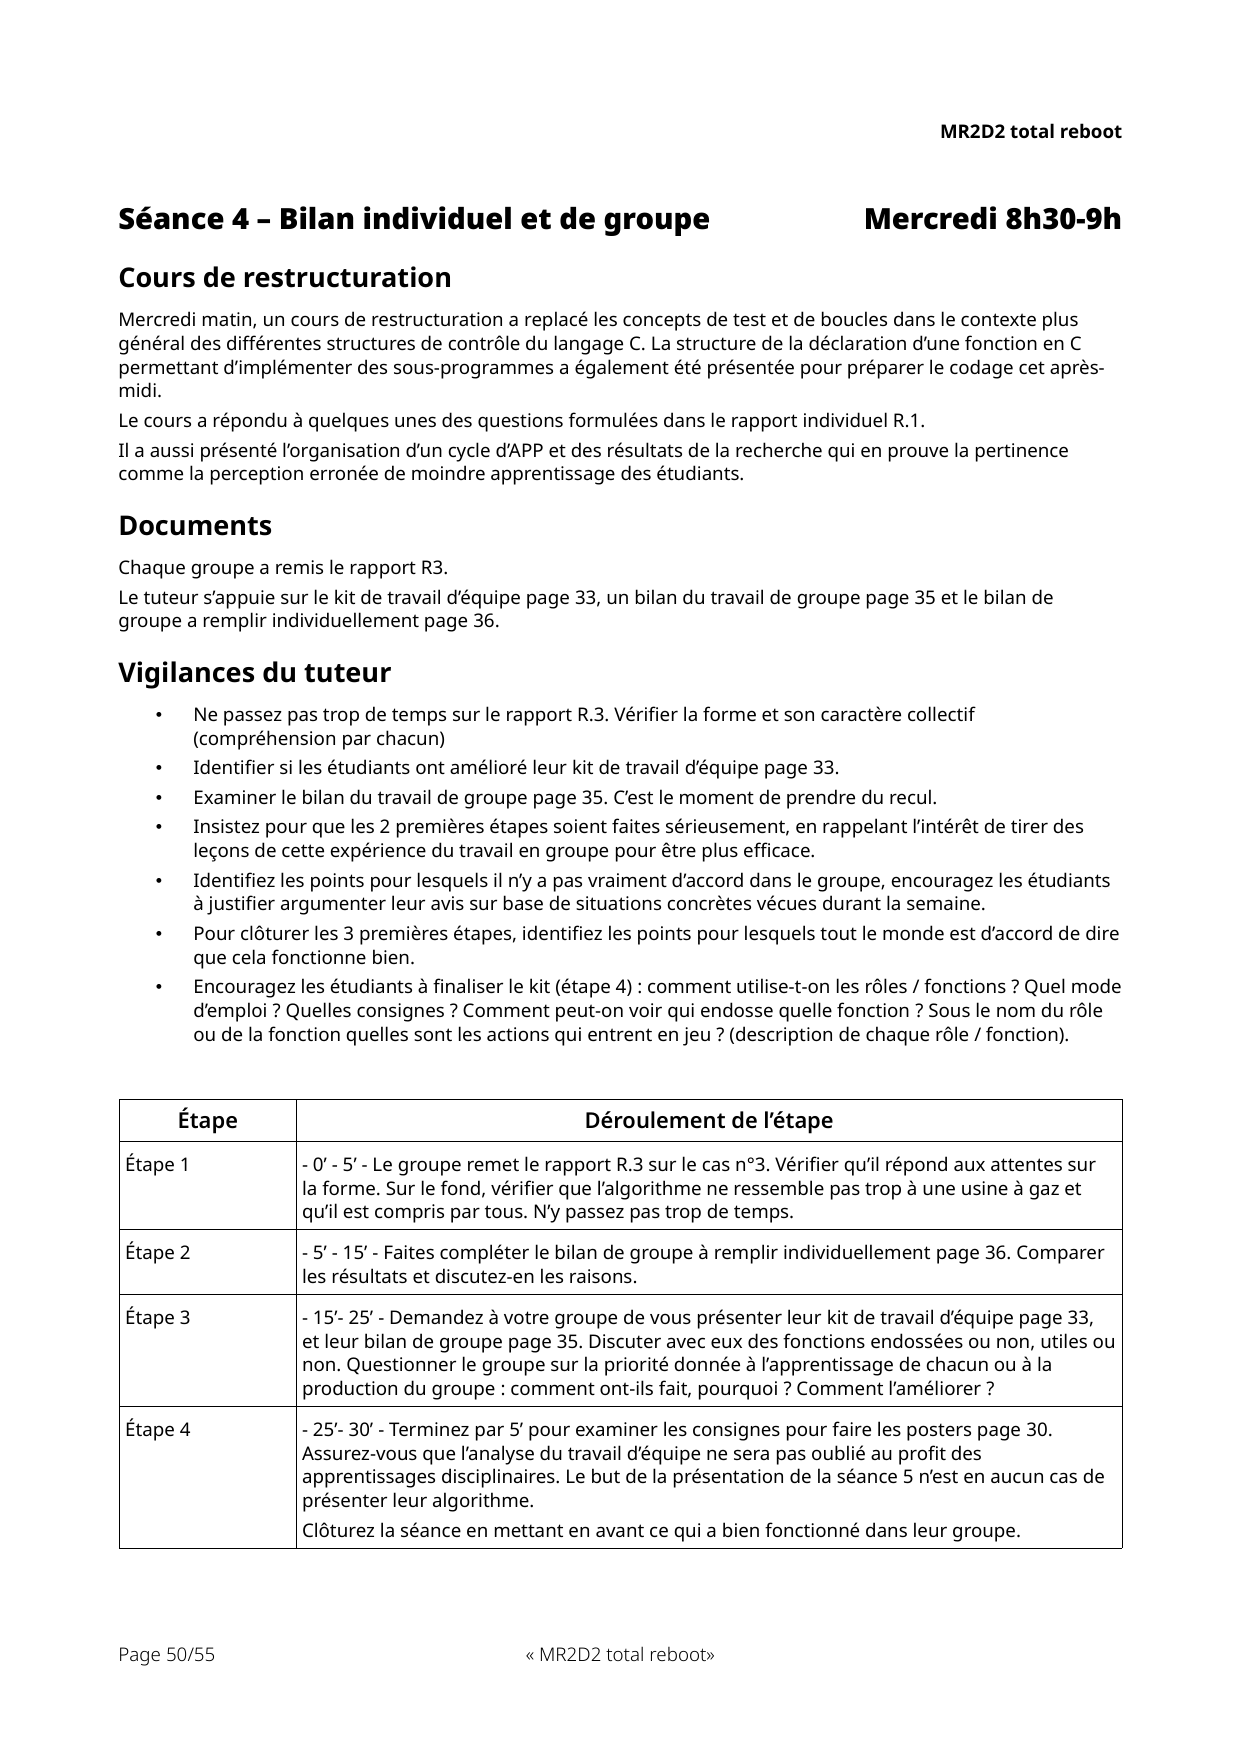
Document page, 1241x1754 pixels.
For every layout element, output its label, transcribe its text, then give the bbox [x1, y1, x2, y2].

list Pour clôturer les 3 premières étapes, identifiez les points pour lesquels tout le monde est d’accord de dire que cela fonctionne bien. [156, 922, 1122, 969]
list Examiner le bilan du travail de groupe page 34. C’est le moment de prendre du recul. [156, 786, 1122, 809]
table_cell - 25’- 30’ - Terminez par 5’ pour examiner les consignes pour faire les posters page 29. Assurez-vous que l’analyse du travail d’équipe ne sera pas oublié au profit des apprentissages disciplinaires. Le but de la présentation de la séance 5 n’est en aucun cas de présenter leur algorithme. Clôturez la séance en mettant en avant ce qui a bien fonctionné dans leur groupe. [297, 1407, 1122, 1548]
table_cell Étape 1 [120, 1142, 296, 1229]
list Identifier si les étudiants ont amélioré leur kit de travail d’équipe page 32. [156, 756, 1122, 779]
list Insistez pour que les 2 premières étapes soient faites sérieusement, en rappelant l’intérêt de tirer des leçons de cette expérience du travail en groupe pour être plus efficace. [156, 815, 1122, 862]
subtitle Vigilances du tuteur [118, 653, 1122, 690]
table_header Déroulement de l’étape [297, 1100, 1122, 1141]
subtitle Documents [118, 506, 1122, 543]
table_cell - 15’- 25’ - Demandez à votre groupe de vous présenter leur kit de travail d’équipe page 32, et leur bilan de groupe page 34. Discuter avec eux des fonctions endossées ou non, utiles ou non. Questionner le groupe sur la priorité donnée à l’apprentissage de chacun ou à la production du groupe : comment ont-ils fait, pourquoi ? Comment l’améliorer ? [297, 1295, 1122, 1406]
list Identifiez les points pour lesquels il n’y a pas vraiment d’accord dans le groupe, encouragez les étudiants à justifier argumenter leur avis sur base de situations concrètes vécues durant la semaine. [156, 868, 1122, 916]
table_cell Étape 2 [120, 1230, 296, 1294]
table_cell Étape 4 [120, 1407, 296, 1548]
text Chaque groupe a remis le rapport R3. [118, 556, 1122, 579]
table_cell - 5’ - 15’ - Faites compléter le bilan de groupe à remplir individuellement page 35. Comparer les résultats et discutez-en les raisons. [297, 1230, 1122, 1294]
subtitle Séance 4 – Bilan individuel et de groupe Mercredi 8h30-9h [118, 198, 1122, 238]
list Encouragez les étudiants à finaliser le kit (étape 4) : comment utilise-t-on les rôles / fonctions ? Quel mode d’emploi ? Quelles consignes ? Comment peut-on voir qui endosse quelle fonction ? Sous le nom du rôle ou de la fonction quelles sont les actions qui entrent en jeu ? (description de chaque rôle / fonction). [156, 975, 1122, 1046]
table_cell - 0’ - 5’ - Le groupe remet le rapport R.3 sur le cas n°3. Vérifier qu’il répond aux attentes sur la forme. Sur le fond, vérifier que l’algorithme ne ressemble pas trop à une usine à gaz et qu’il est compris par tous. N’y passez pas trop de temps. [297, 1142, 1122, 1229]
text Il a aussi présenté l’organisation d’un cycle d’APP et des résultats de la recherche qui en prouve la pertinence comme la perception erronée de moindre apprentissage des étudiants. [118, 438, 1122, 485]
text Le tuteur s’appuie sur le kit de travail d’équipe page 32, un bilan du travail de groupe page 34 et le bilan de groupe a remplir individuellement page 35. [118, 585, 1122, 632]
table_header Étape [120, 1100, 296, 1141]
list Ne passez pas trop de temps sur le rapport R.3. Vérifier la forme et son caractère collectif (compréhension par chacun) [156, 703, 1122, 750]
subtitle Cours de restructuration [118, 259, 1122, 296]
table_cell Étape 3 [120, 1295, 296, 1406]
text Mercredi matin, un cours de restructuration a replacé les concepts de test et de boucles dans le contexte plus général des différentes structures de contrôle du langage C. La structure de la déclaration d’une fonction en C permettant d’implémenter des sous-programmes a également été présentée pour préparer le codage cet après-midi. [118, 308, 1122, 403]
text Le cours a répondu à quelques unes des questions formulées dans le rapport individuel R.1. [118, 408, 1122, 432]
